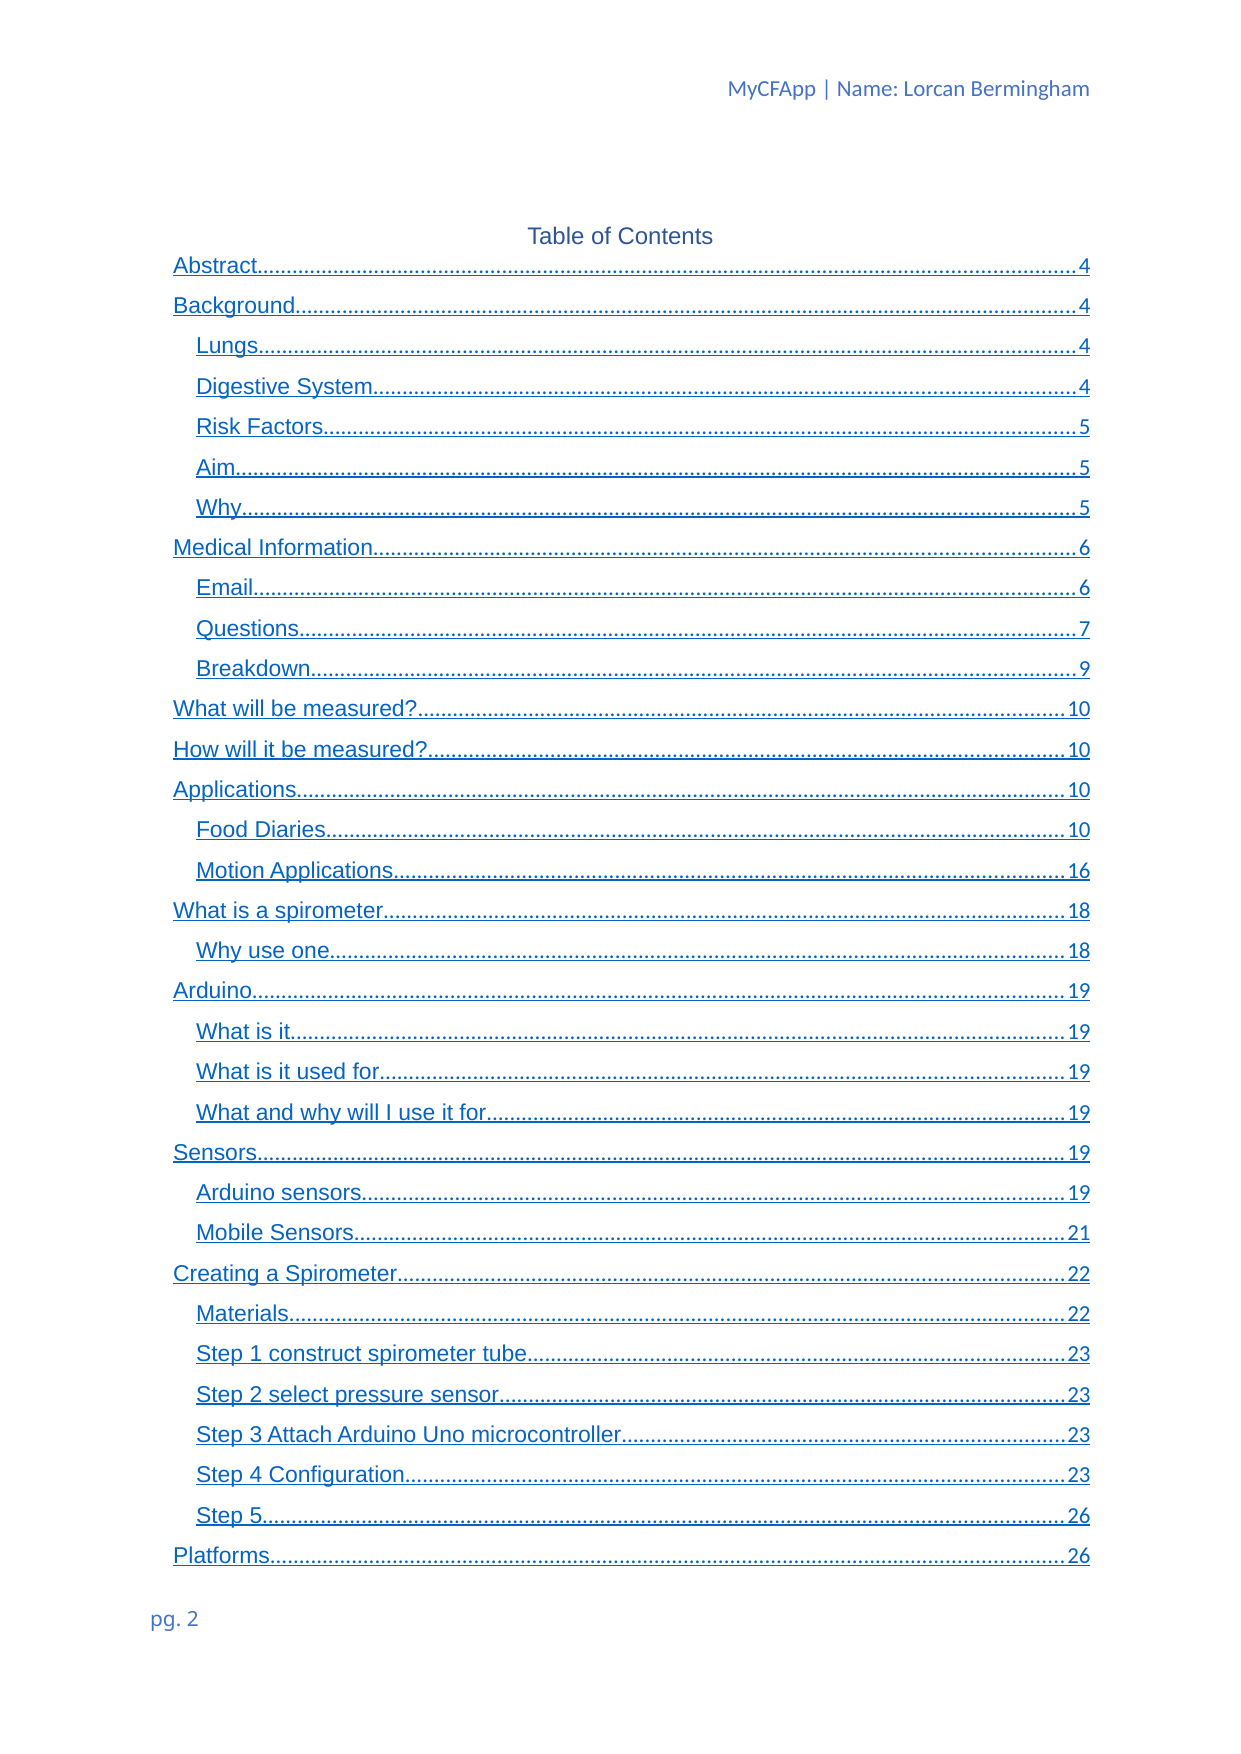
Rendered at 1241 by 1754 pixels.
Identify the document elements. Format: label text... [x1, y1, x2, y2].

text [196, 1243, 1090, 1247]
text Arduino sensors 19 [196, 1178, 1090, 1202]
text Digestive System 4 [196, 372, 1090, 396]
text Motion Applications 16 [196, 856, 1090, 879]
text Sensors 19 [173, 1138, 1090, 1161]
text Background 4 [173, 291, 1090, 315]
text What is a spirometer 18 [173, 896, 1090, 920]
text Why 5 [196, 493, 1090, 516]
text Why use one 18 [196, 936, 1090, 960]
text Lungs 4 [196, 332, 1090, 355]
text [196, 598, 1090, 602]
text Mobile Sensors 21 [196, 1218, 1090, 1242]
text Questions 7 [196, 614, 1090, 638]
text Aim 5 [196, 453, 1090, 476]
text Email 6 [196, 573, 1090, 597]
text Arduino 19 [173, 977, 1090, 1000]
text [196, 356, 1090, 360]
text Platforms 26 [173, 1541, 1090, 1565]
text Step 5 26 [196, 1501, 1090, 1524]
text [173, 1001, 1090, 1005]
text Step 3 Attach Arduino Uno microcontroller 23 [196, 1420, 1090, 1444]
text Step 1 construct spirometer tube 23 [196, 1339, 1090, 1363]
text What will be measured? 10 [173, 694, 1090, 718]
text Step 2 select pressure sensor 23 [196, 1380, 1090, 1403]
text Abstract 4 [173, 251, 1090, 275]
text Applications 10 [173, 775, 1090, 799]
text Food Diaries 10 [196, 815, 1090, 839]
subtitle Table of Contents [150, 222, 1090, 249]
text Medical Information 6 [173, 533, 1090, 557]
text Step 4 Configuration 23 [196, 1460, 1090, 1484]
text Creating a Spirometer 22 [173, 1259, 1090, 1283]
text How will it be measured? 10 [173, 735, 1090, 758]
text Breakdown 9 [196, 654, 1090, 678]
text Risk Factors 5 [196, 412, 1090, 436]
text Materials 22 [196, 1299, 1090, 1323]
text What and why will I use it for 19 [196, 1098, 1090, 1121]
text What is it 19 [196, 1017, 1090, 1041]
text What is it used for 19 [196, 1057, 1090, 1081]
